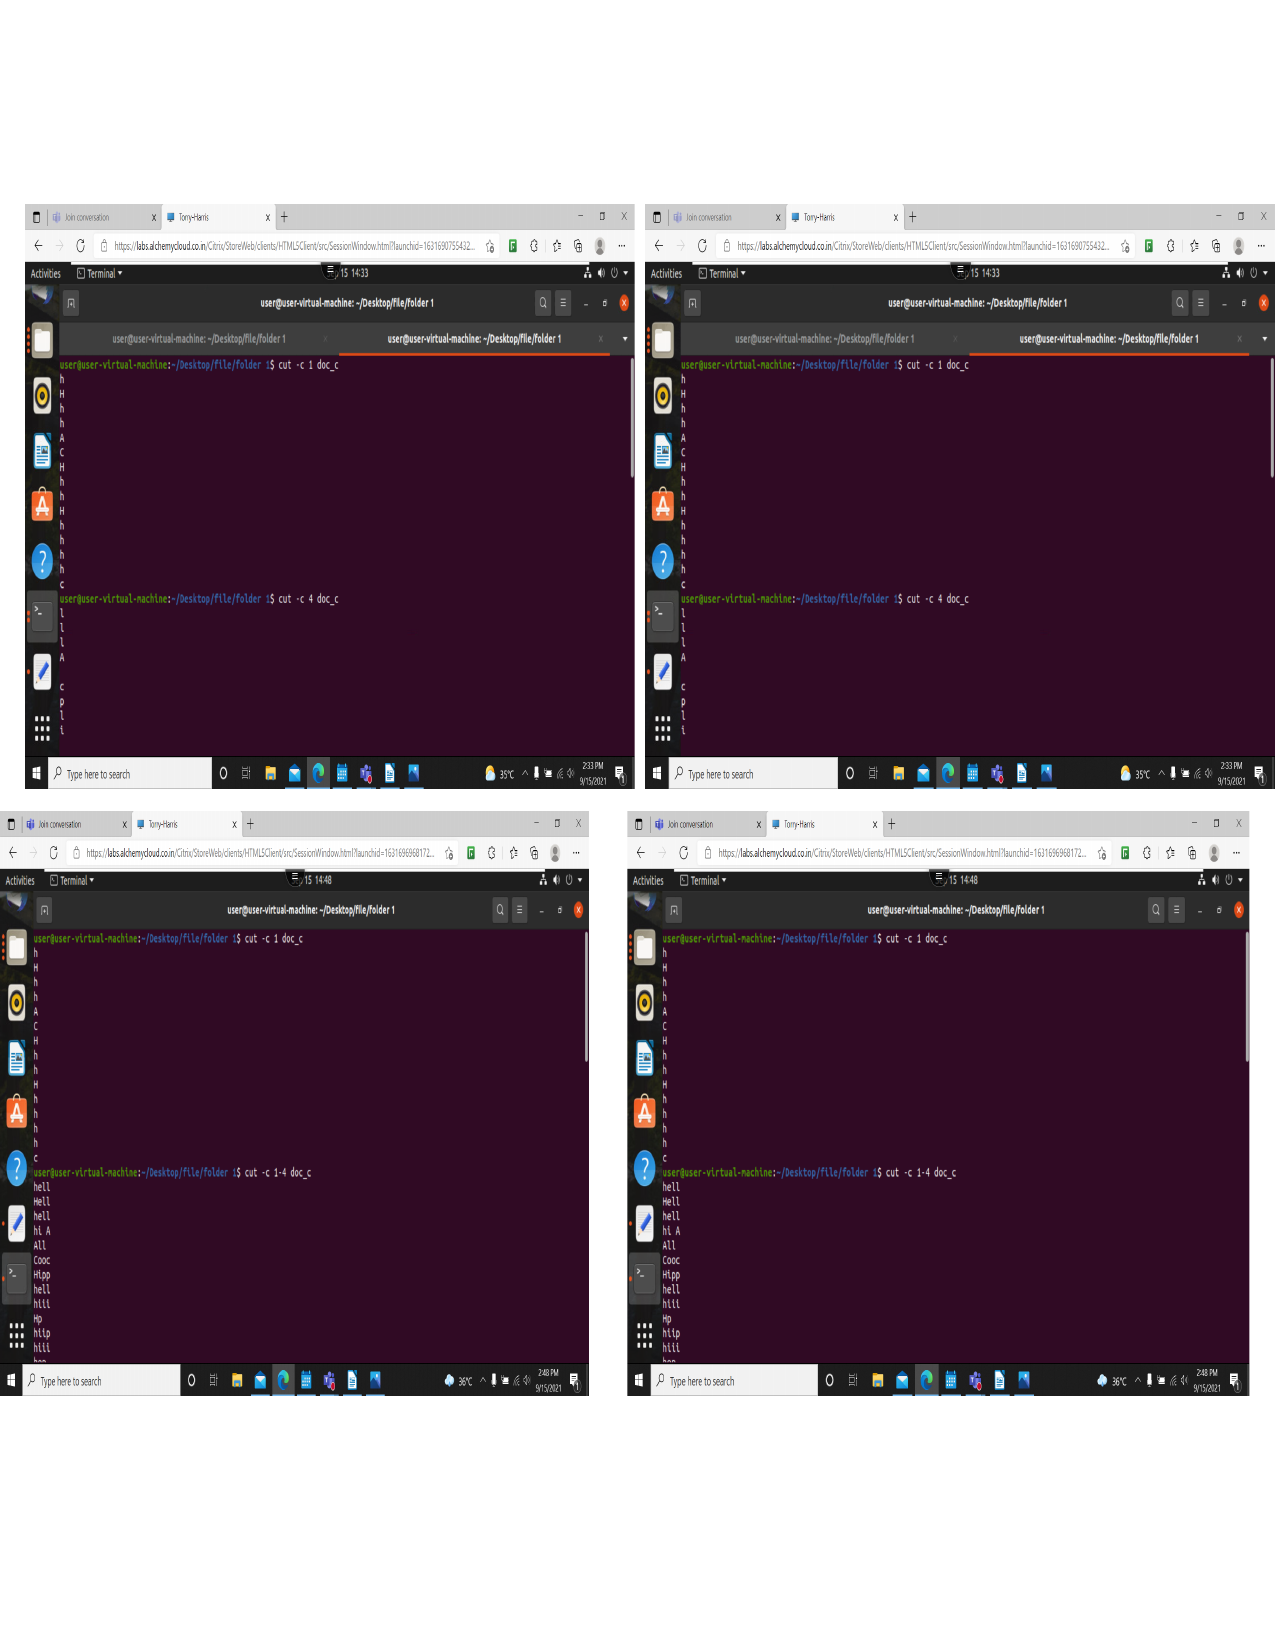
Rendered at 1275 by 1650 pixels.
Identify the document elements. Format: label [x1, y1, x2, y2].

picture [645, 204, 1275, 789]
picture [25, 204, 635, 789]
picture [0, 811, 589, 1396]
picture [627, 811, 1250, 1396]
